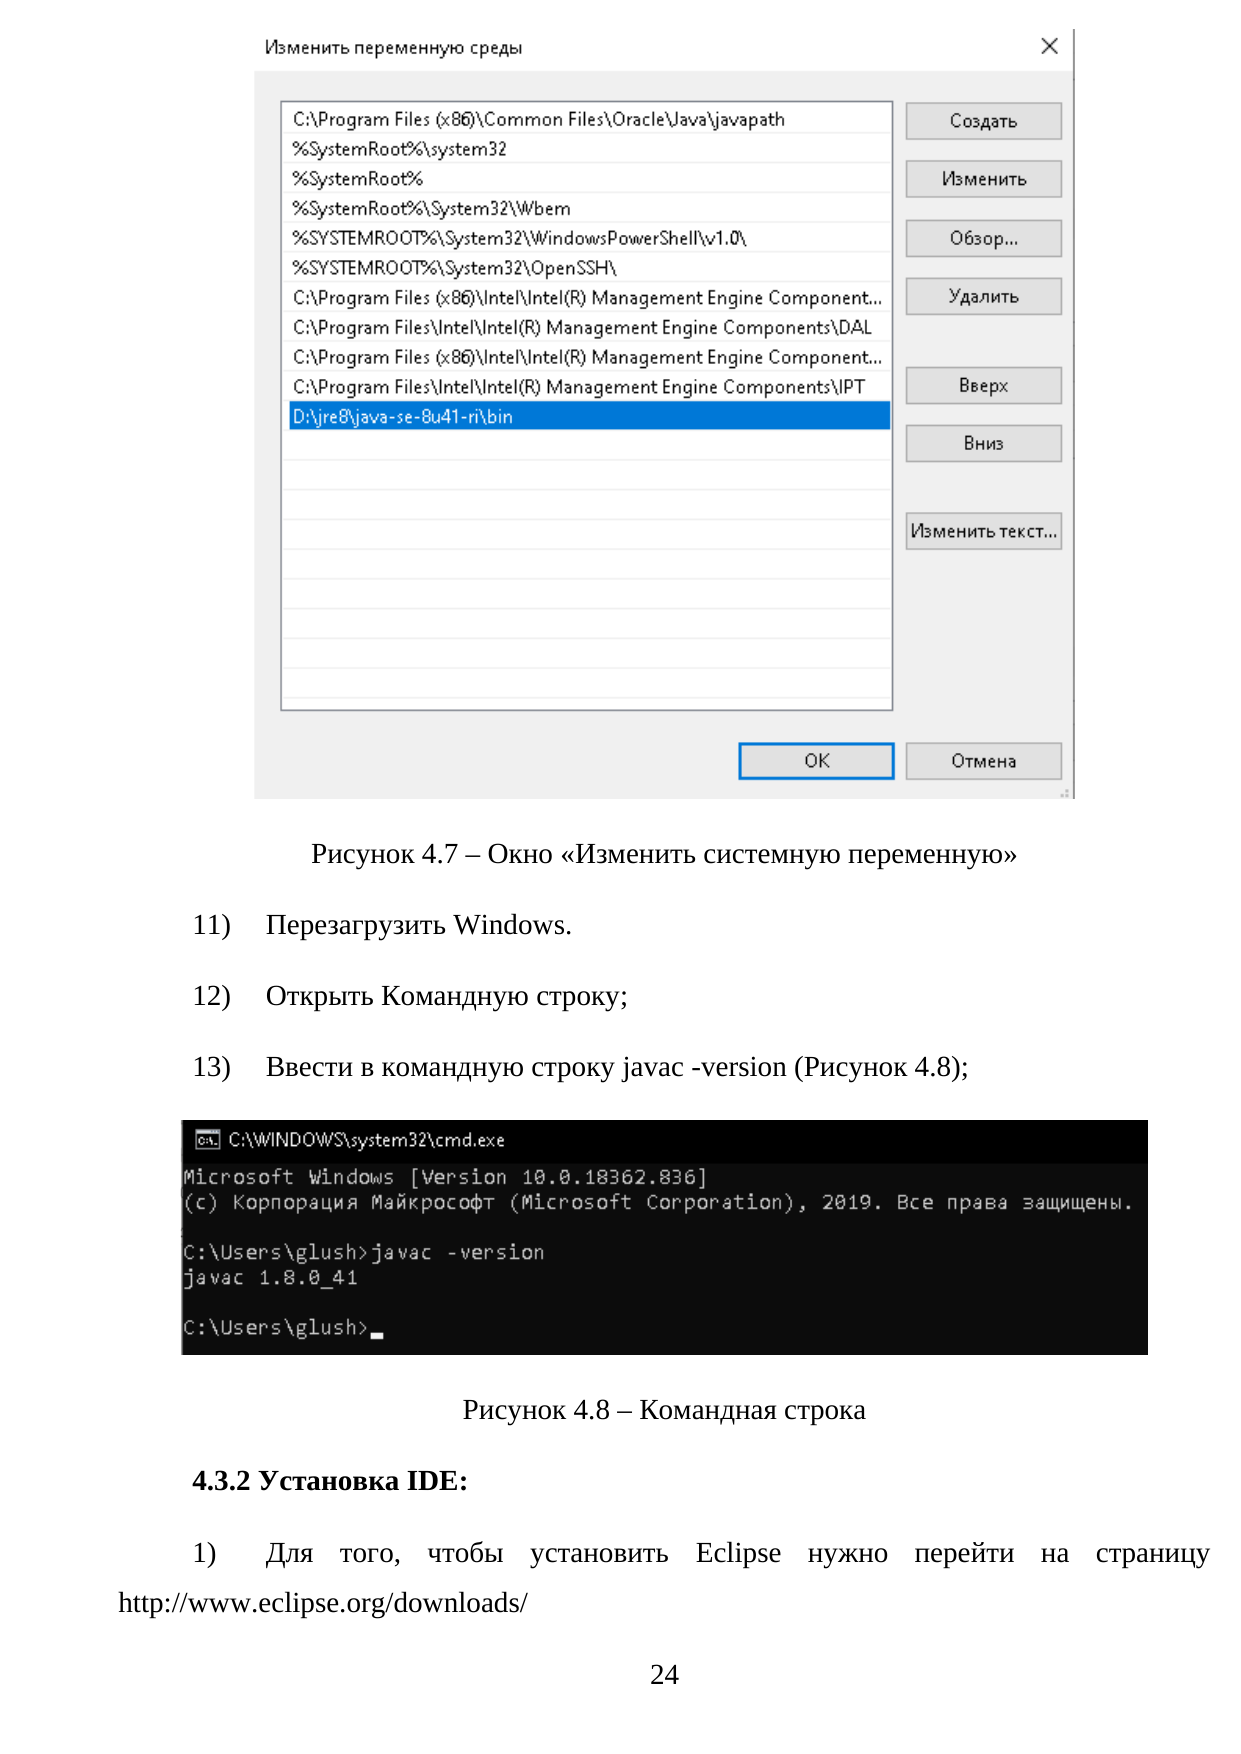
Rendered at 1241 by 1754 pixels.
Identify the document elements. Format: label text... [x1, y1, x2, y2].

text Рисунок 4.7 – Окно «Изменить системную переменную» [118, 836, 1211, 869]
list Для того, чтобы установить Eclipse нужно перейти на страницу http://www.eclipse.org/downloads/ [118, 1535, 1211, 1618]
list Открыть Командную строку; [118, 978, 1211, 1012]
subtitle 4.3.2 Установка IDE: [118, 1463, 1211, 1497]
text Рисунок 4.8 – Командная строка [118, 1392, 1211, 1426]
list Ввести в командную строку javac -version (Рисунок 4.8); [118, 1049, 1211, 1083]
list Перезагрузить Windows. [118, 907, 1211, 941]
